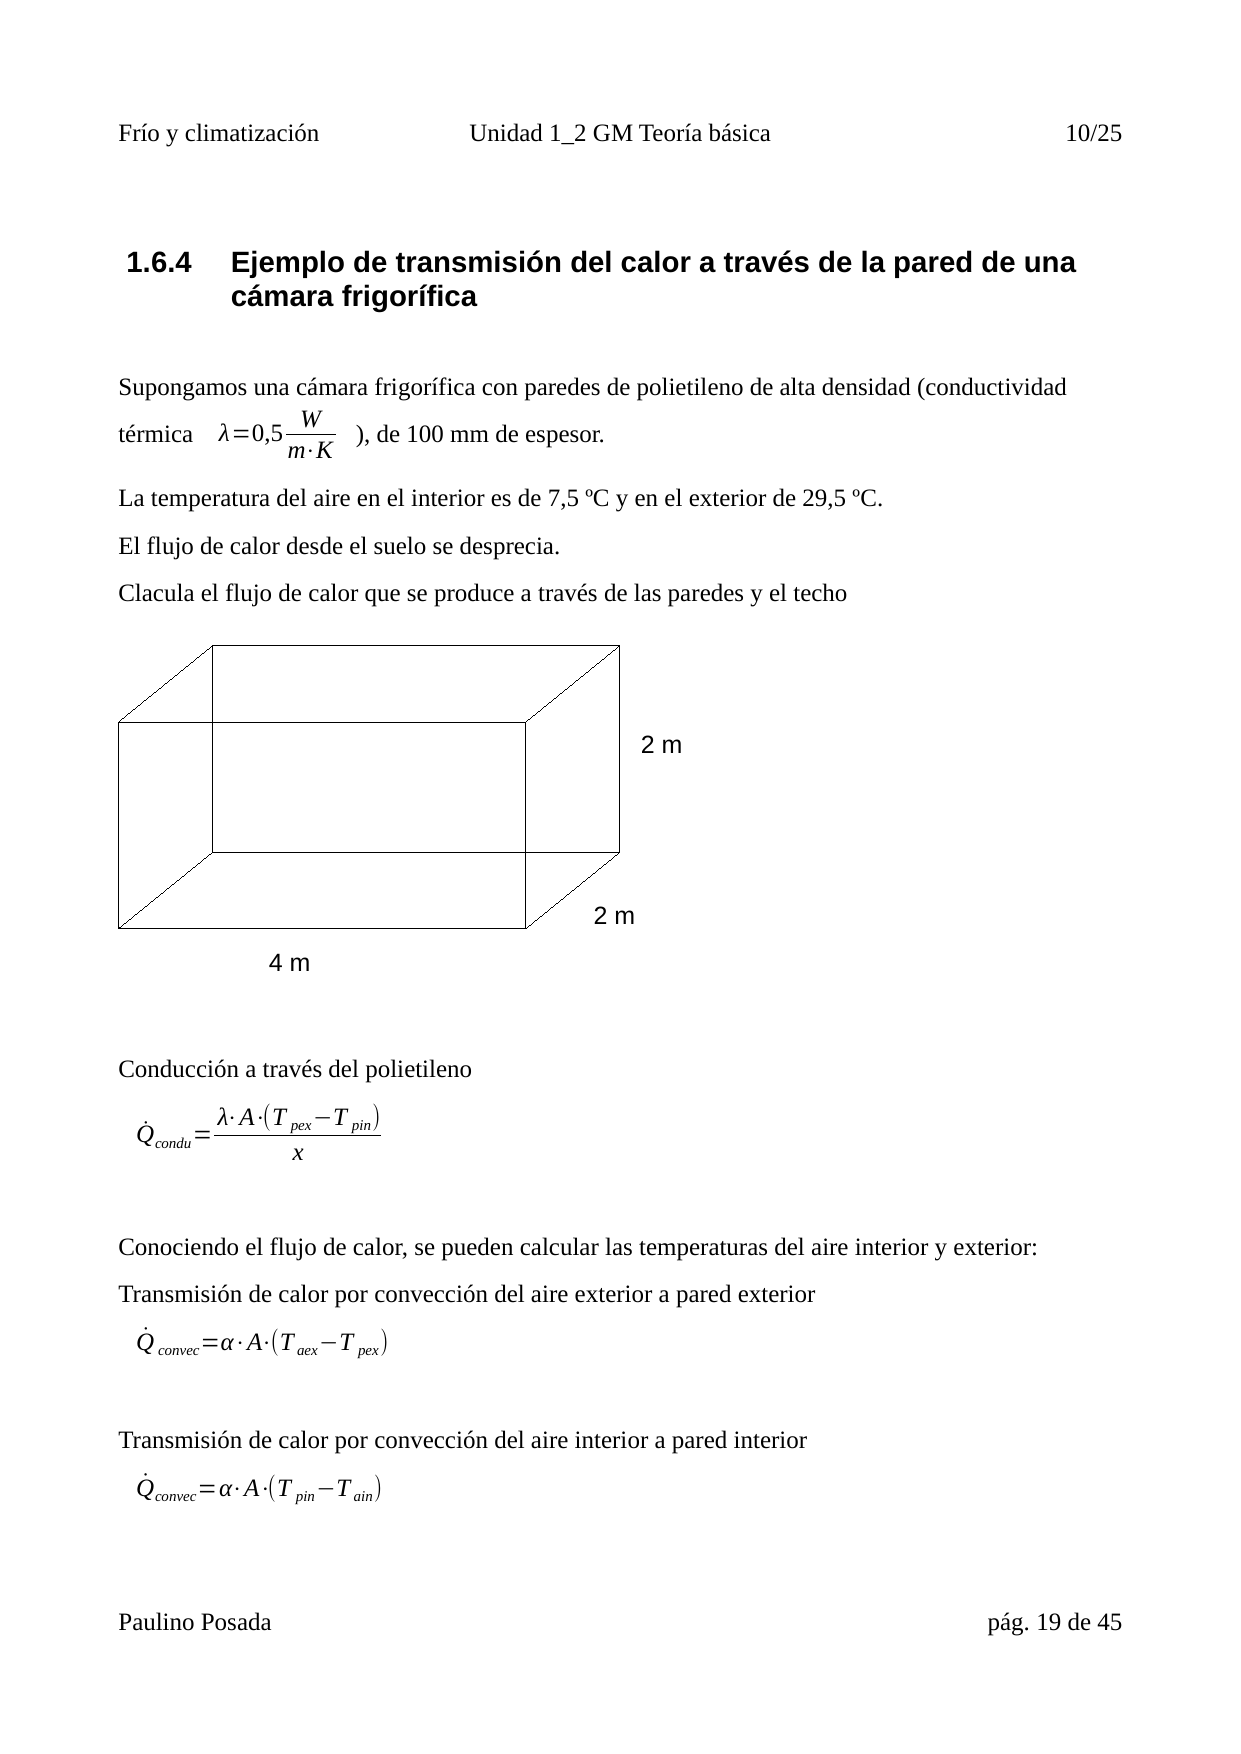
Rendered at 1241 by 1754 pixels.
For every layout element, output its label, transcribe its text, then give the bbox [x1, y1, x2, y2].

subtitle Ejemplo de transmisión del calor a través de la pared de una cámara frigorífica [118, 245, 1122, 312]
text Conducción a través del polietileno [118, 1054, 1122, 1083]
text El flujo de calor desde el suelo se desprecia. [118, 531, 1122, 559]
text Transmisión de calor por convección del aire interior a pared interior [118, 1425, 1122, 1454]
text La temperatura del aire en el interior es de 7,5 ºC y en el exterior de 29,5 ºC. [118, 483, 1122, 512]
text Transmisión de calor por convección del aire exterior a pared exterior [118, 1279, 1122, 1308]
text Supongamos una cámara frigorífica con paredes de polietileno de alta densidad (conductividad térmica ), de 100 mm de espesor. [118, 372, 1122, 464]
text Clacula el flujo de calor que se produce a través de las paredes y el techo [118, 578, 1122, 607]
text Conociendo el flujo de calor, se pueden calcular las temperaturas del aire interior y exterior: [118, 1232, 1122, 1261]
